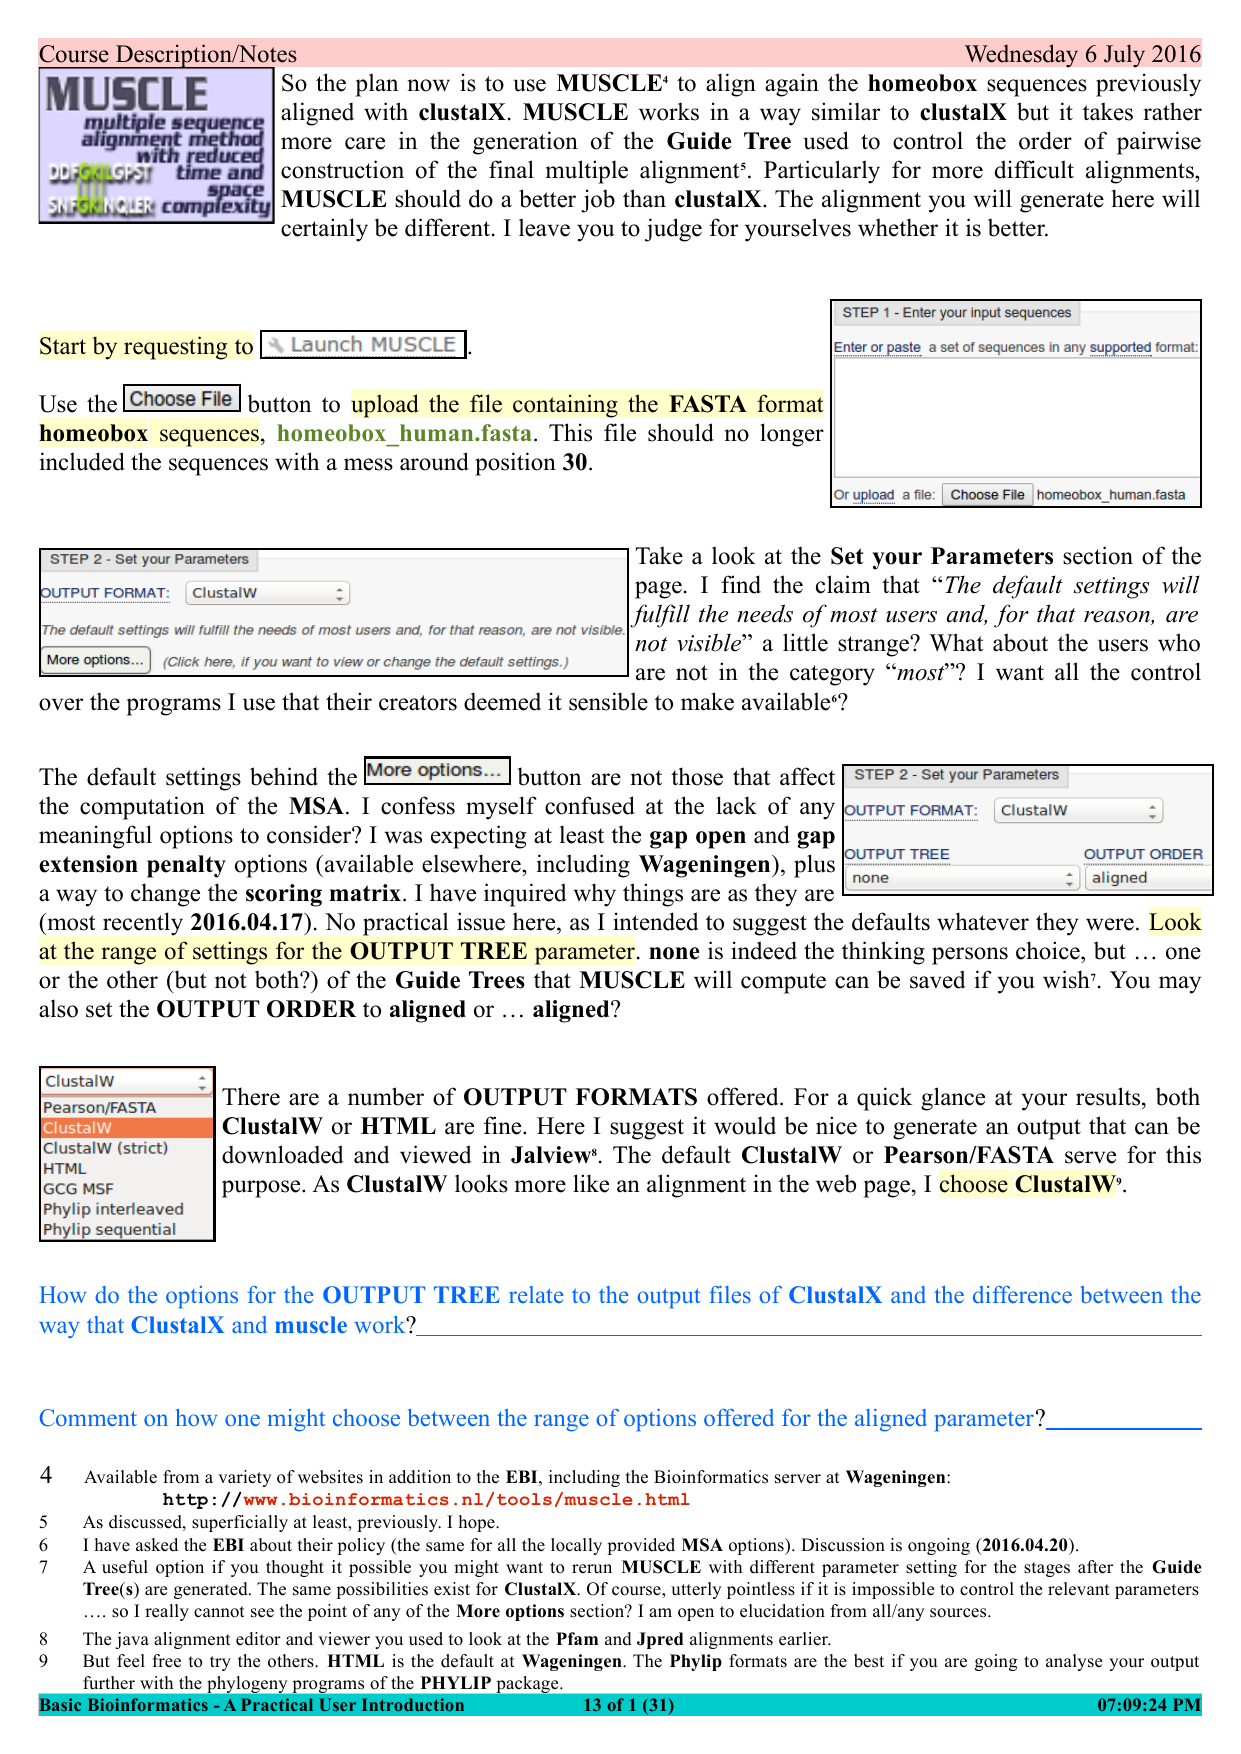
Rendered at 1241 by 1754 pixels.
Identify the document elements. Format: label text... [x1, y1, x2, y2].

text The java alignment editor and viewer you used to look at the Pfam and Jpred alignments earlier. [38, 1627, 1202, 1649]
text I have asked the EBI about their policy (the same for all the locally provided MSA options). Discussion is ongoing (2016.04.20). [38, 1533, 1202, 1555]
text A useful option if you thought it possible you might want to rerun MUSCLE with different parameter setting for the stages after the Guide Tree(s) are generated. The same possibilities exist for ClustalX. Of course, utterly pointless if it is impossible to control the relevant parameters …. so I really cannot see the point of any of the More options section? I am open to elucidation from all/any sources. [38, 1555, 1202, 1621]
text So the plan now is to use MUSCLE to align again the homeobox sequences previously aligned with clustalX. MUSCLE works in a way similar to clustalX but it takes rather more care in the generation of the Guide Tree used to control the order of pairwise construction of the final multiple alignment. Particularly for more difficult alignments, MUSCLE should do a better job than clustalX. The alignment you will generate here will certainly be different. I leave you to judge for yourselves whether it is better. [38, 67, 1202, 242]
picture [262, 332, 464, 357]
text Take a look at the Set your Parameters section of the page. I find the claim that “The default settings will fulfill the needs of most users and, for that reason, are not visible” a little strange? What about the users who are not in the category “most”? I want all the control over the programs I use that their creators deemed it sensible to make available? [38, 541, 1202, 715]
text http://www.bioinformatics.nl/tools/muscle.html [40, 1489, 1202, 1511]
text Comment on how one might choose between the range of options offered for the aligned parameter? [38, 1403, 1202, 1432]
picture [832, 301, 1200, 506]
picture [125, 386, 239, 410]
text Start by requesting to [38, 330, 260, 360]
picture [41, 550, 627, 675]
text There are a number of OUTPUT FORMATS offered. For a quick glance at your results, both ClustalW or HTML are fine. Here I suggest it would be nice to generate an output that can be downloaded and viewed in Jalview. The default ClustalW or Pearson/FASTA serve for this purpose. As ClustalW looks more like an alignment in the web page, I choose ClustalW. [216, 1082, 1202, 1198]
picture [844, 766, 1212, 894]
text How do the options for the OUTPUT TREE relate to the output files of ClustalX and the difference between the way that ClustalX and muscle work? [38, 1280, 1202, 1338]
text Use thebutton to upload the file containing the FASTA format homeobox sequences, homeobox_human.fasta. This file should no longer included the sequences with a mess around position 30. [38, 383, 830, 476]
text The default settings behind thebutton are not those that affect the computation of the MSA. I confess myself confused at the lack of any meaningful options to consider? I was expecting at least the gap open and gap extension penalty options (available elsewhere, including Wageningen), plus a way to change the scoring matrix. I have inquired why things are as they are (most recently 2016.04.17). No practical issue here, as I intended to suggest the defaults whatever they were. Look at the range of settings for the OUTPUT TREE parameter. none is indeed the thinking persons choice, but … one or the other (but not both?) of the Guide Trees that MUSCLE will compute can be saved if you wish. You may also set the OUTPUT ORDER to aligned or … aligned? [38, 756, 1202, 1023]
text As discussed, superficially at least, previously. I hope. [38, 1511, 1202, 1533]
picture [38, 67, 275, 224]
picture [366, 759, 509, 783]
text Available from a variety of websites in addition to the EBI, including the Bioinformatics server at Wageningen: [40, 1460, 1202, 1489]
text But feel free to try the others. HTML is the default at Wageningen. The Phylip formats are the best if you are going to analyse your output further with the phylogeny programs of the PHYLIP package. [38, 1649, 1202, 1693]
picture [41, 1140, 155, 1240]
text . [261, 330, 830, 360]
